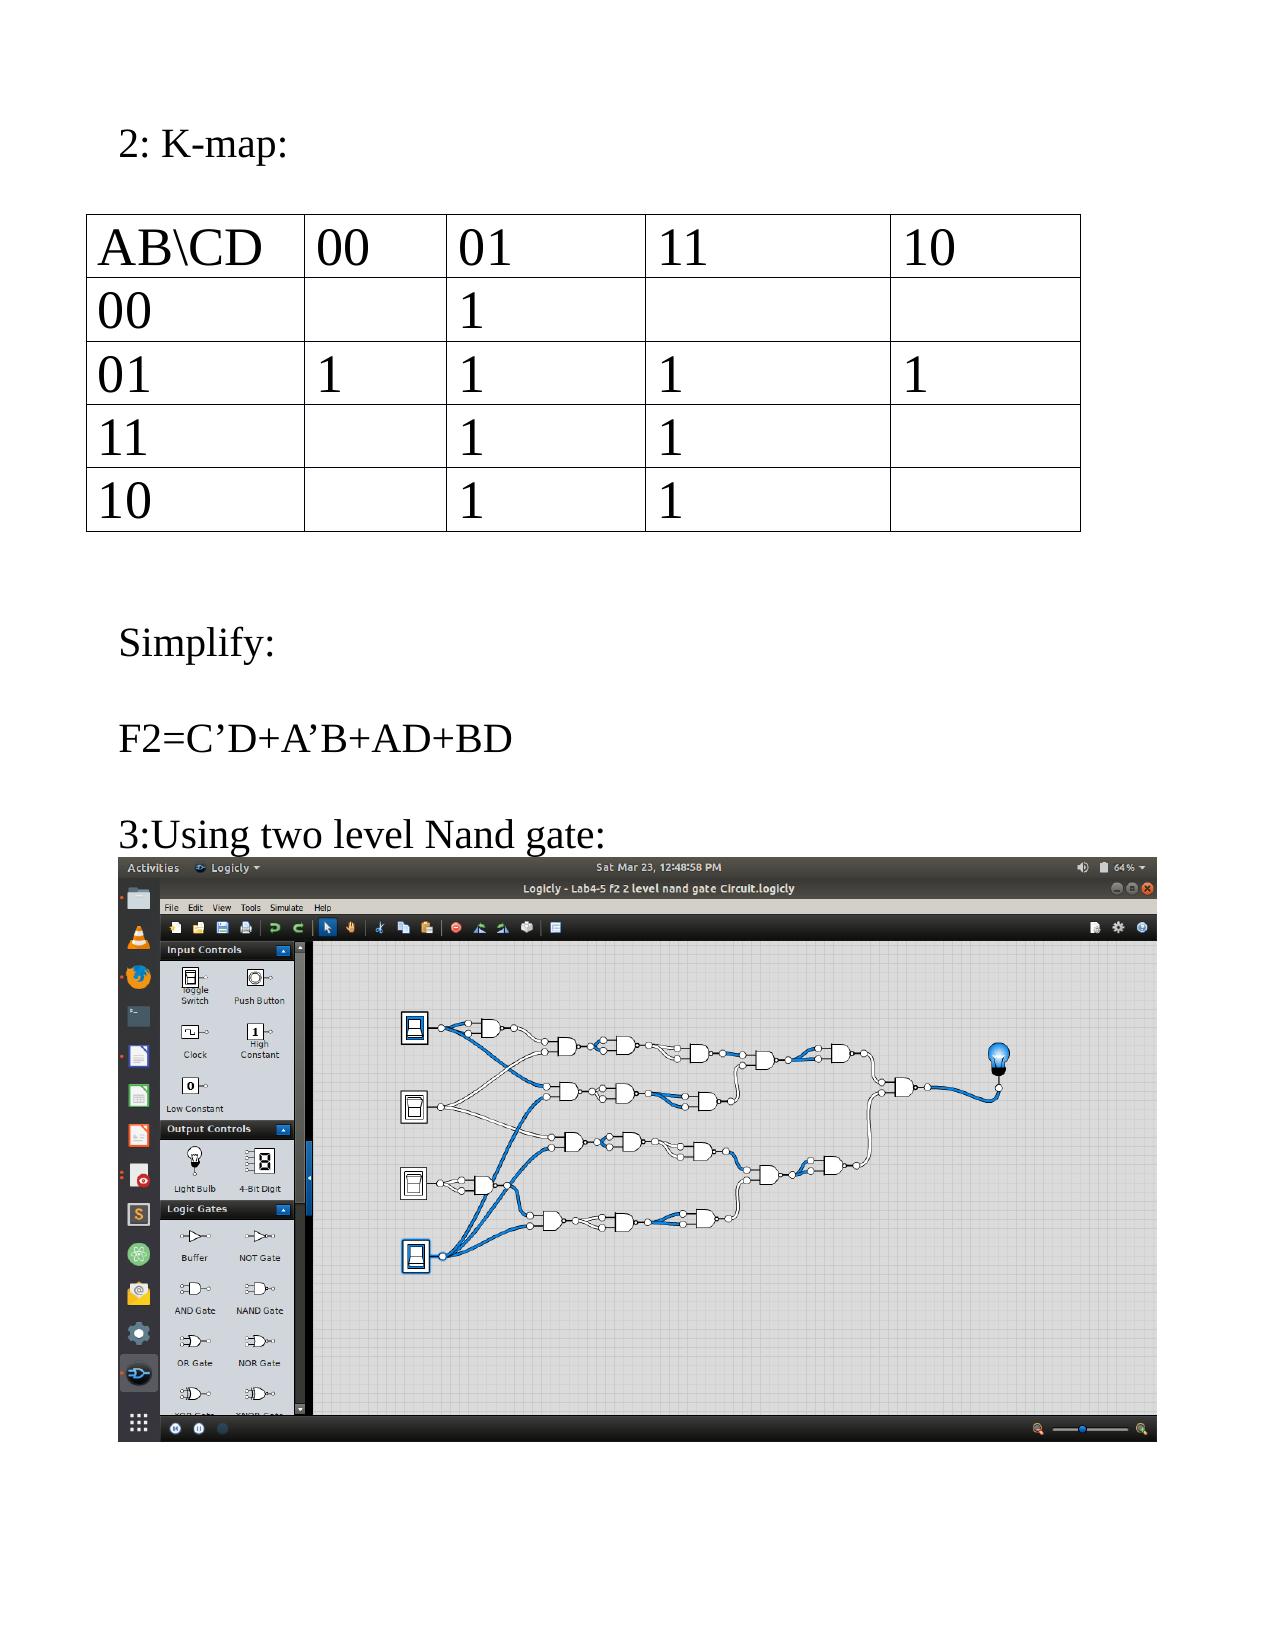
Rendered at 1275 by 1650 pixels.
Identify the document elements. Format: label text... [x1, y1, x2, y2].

table_cell 1 [305, 342, 446, 404]
table_cell 1 [646, 342, 890, 404]
table_cell [891, 405, 1080, 467]
text F2=C’D+A’B+AD+BD [118, 714, 1157, 762]
table_cell 1 [447, 342, 645, 404]
table_cell 1 [447, 278, 645, 341]
text Simplify: [118, 618, 1157, 666]
table_cell 1 [447, 468, 645, 531]
table_cell 1 [447, 405, 645, 467]
table_header 11 [646, 215, 890, 277]
table_cell [305, 405, 446, 467]
table_cell 00 [87, 278, 304, 341]
table_header 01 [447, 215, 645, 277]
table_cell 1 [891, 342, 1080, 404]
picture [118, 857, 1157, 1442]
table_cell 1 [646, 405, 890, 467]
table_cell [305, 278, 446, 341]
table_cell 10 [87, 468, 304, 531]
table_cell 1 [646, 468, 890, 531]
table_header 00 [305, 215, 446, 277]
table_header AB\CD [87, 215, 304, 277]
table_cell [305, 468, 446, 531]
table_header 10 [891, 215, 1080, 277]
table_cell 01 [87, 342, 304, 404]
table_cell [646, 278, 890, 341]
table_cell 11 [87, 405, 304, 467]
text 2: K-map: [118, 118, 1157, 166]
table_cell [891, 278, 1080, 341]
text 3:Using two level Nand gate: [118, 809, 1157, 857]
table_cell [891, 468, 1080, 531]
